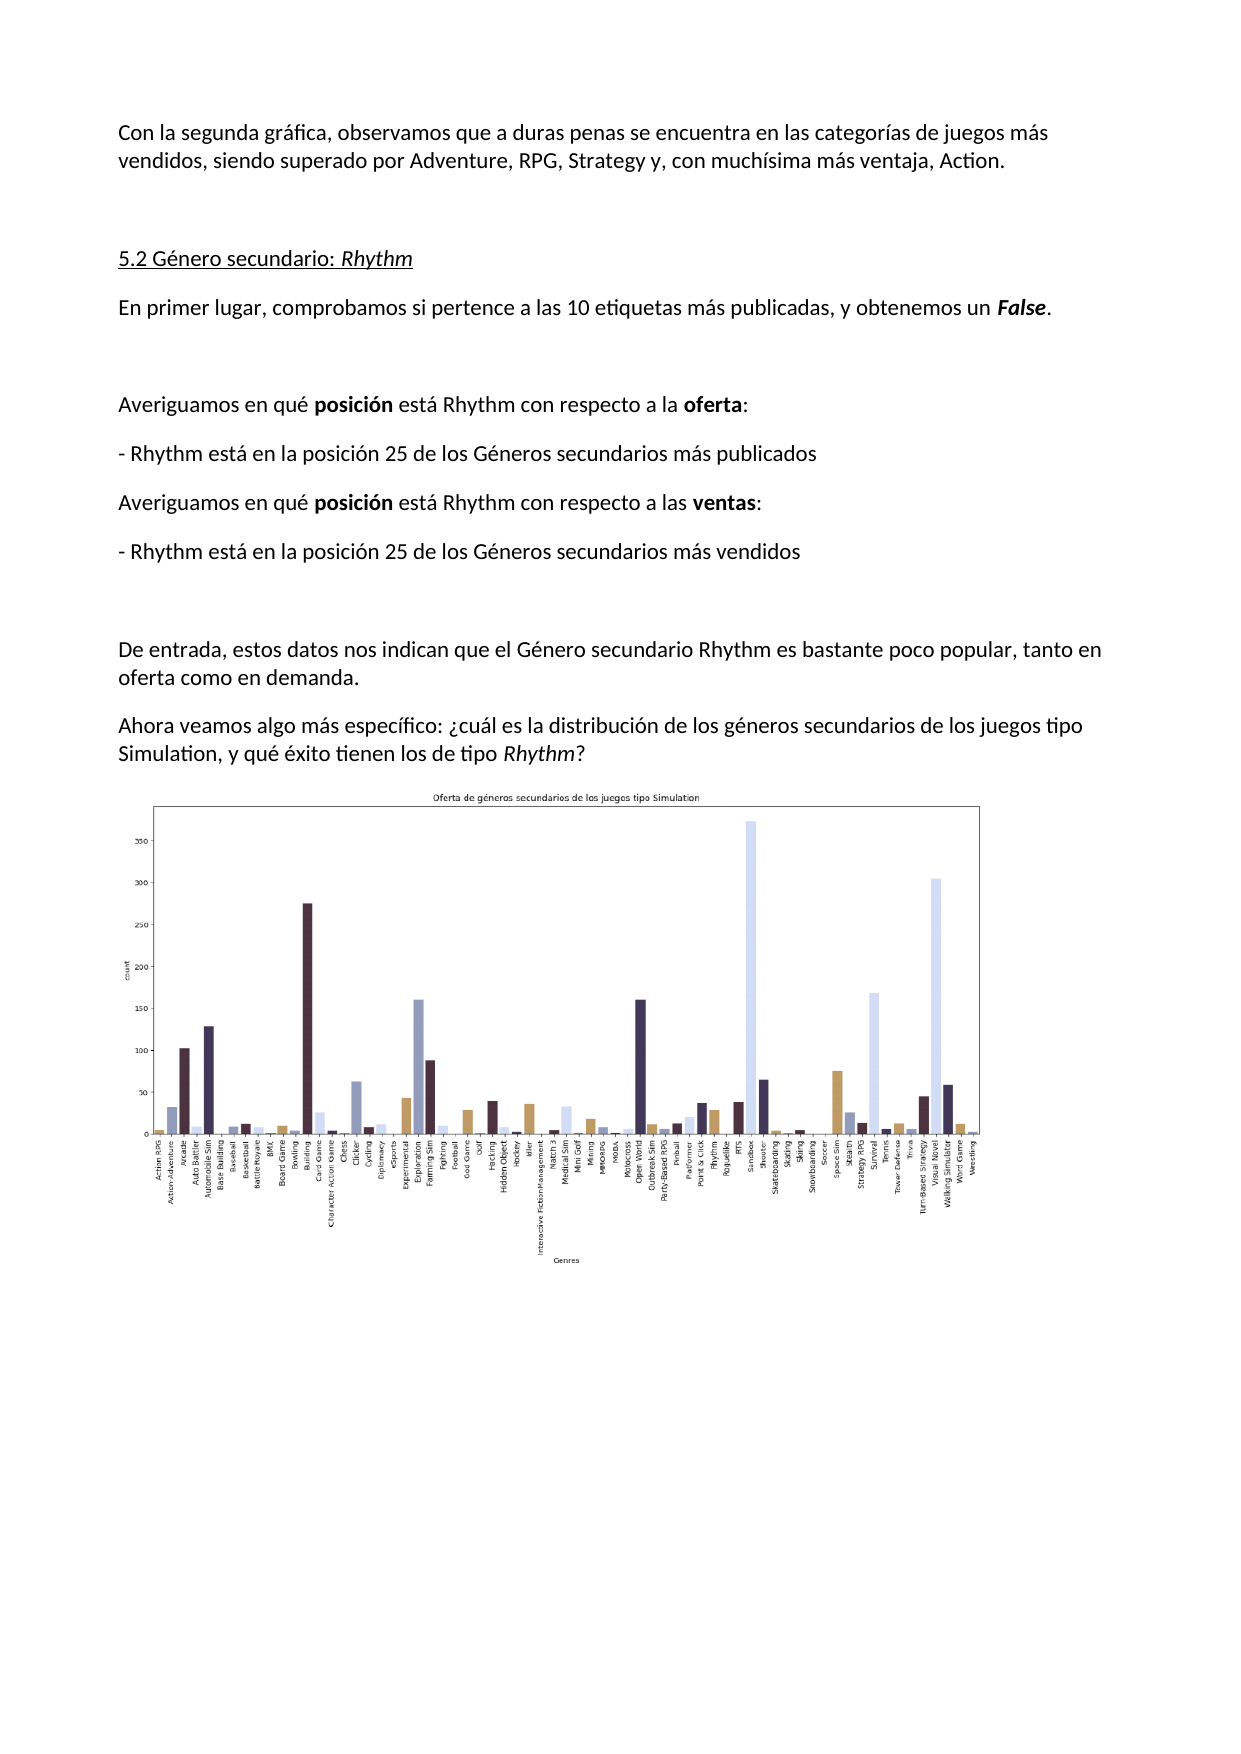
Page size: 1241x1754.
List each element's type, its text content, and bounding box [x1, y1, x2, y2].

text Averiguamos en qué posición está Rhythm con respecto a la oferta: [118, 390, 1122, 418]
text En primer lugar, comprobamos si pertence a las 10 etiquetas más publicadas, y obtenemos un False. [118, 293, 1122, 321]
text Averiguamos en qué posición está Rhythm con respecto a las ventas: [118, 488, 1122, 516]
text Con la segunda gráfica, observamos que a duras penas se encuentra en las categorías de juegos más vendidos, siendo superado por Adventure, RPG, Strategy y, con muchísima más ventaja, Action. [118, 118, 1122, 174]
text Ahora veamos algo más específico: ¿cuál es la distribución de los géneros secundarios de los juegos tipo Simulation, y qué éxito tienen los de tipo Rhythm? [118, 712, 1122, 768]
text - Rhythm está en la posición 25 de los Géneros secundarios más vendidos [118, 537, 1122, 565]
text De entrada, estos datos nos indican que el Género secundario Rhythm es bastante poco popular, tanto en oferta como en demanda. [118, 635, 1122, 691]
text 5.2 Género secundario: Rhythm [118, 244, 1122, 272]
text - Rhythm está en la posición 25 de los Géneros secundarios más publicados [118, 439, 1122, 467]
